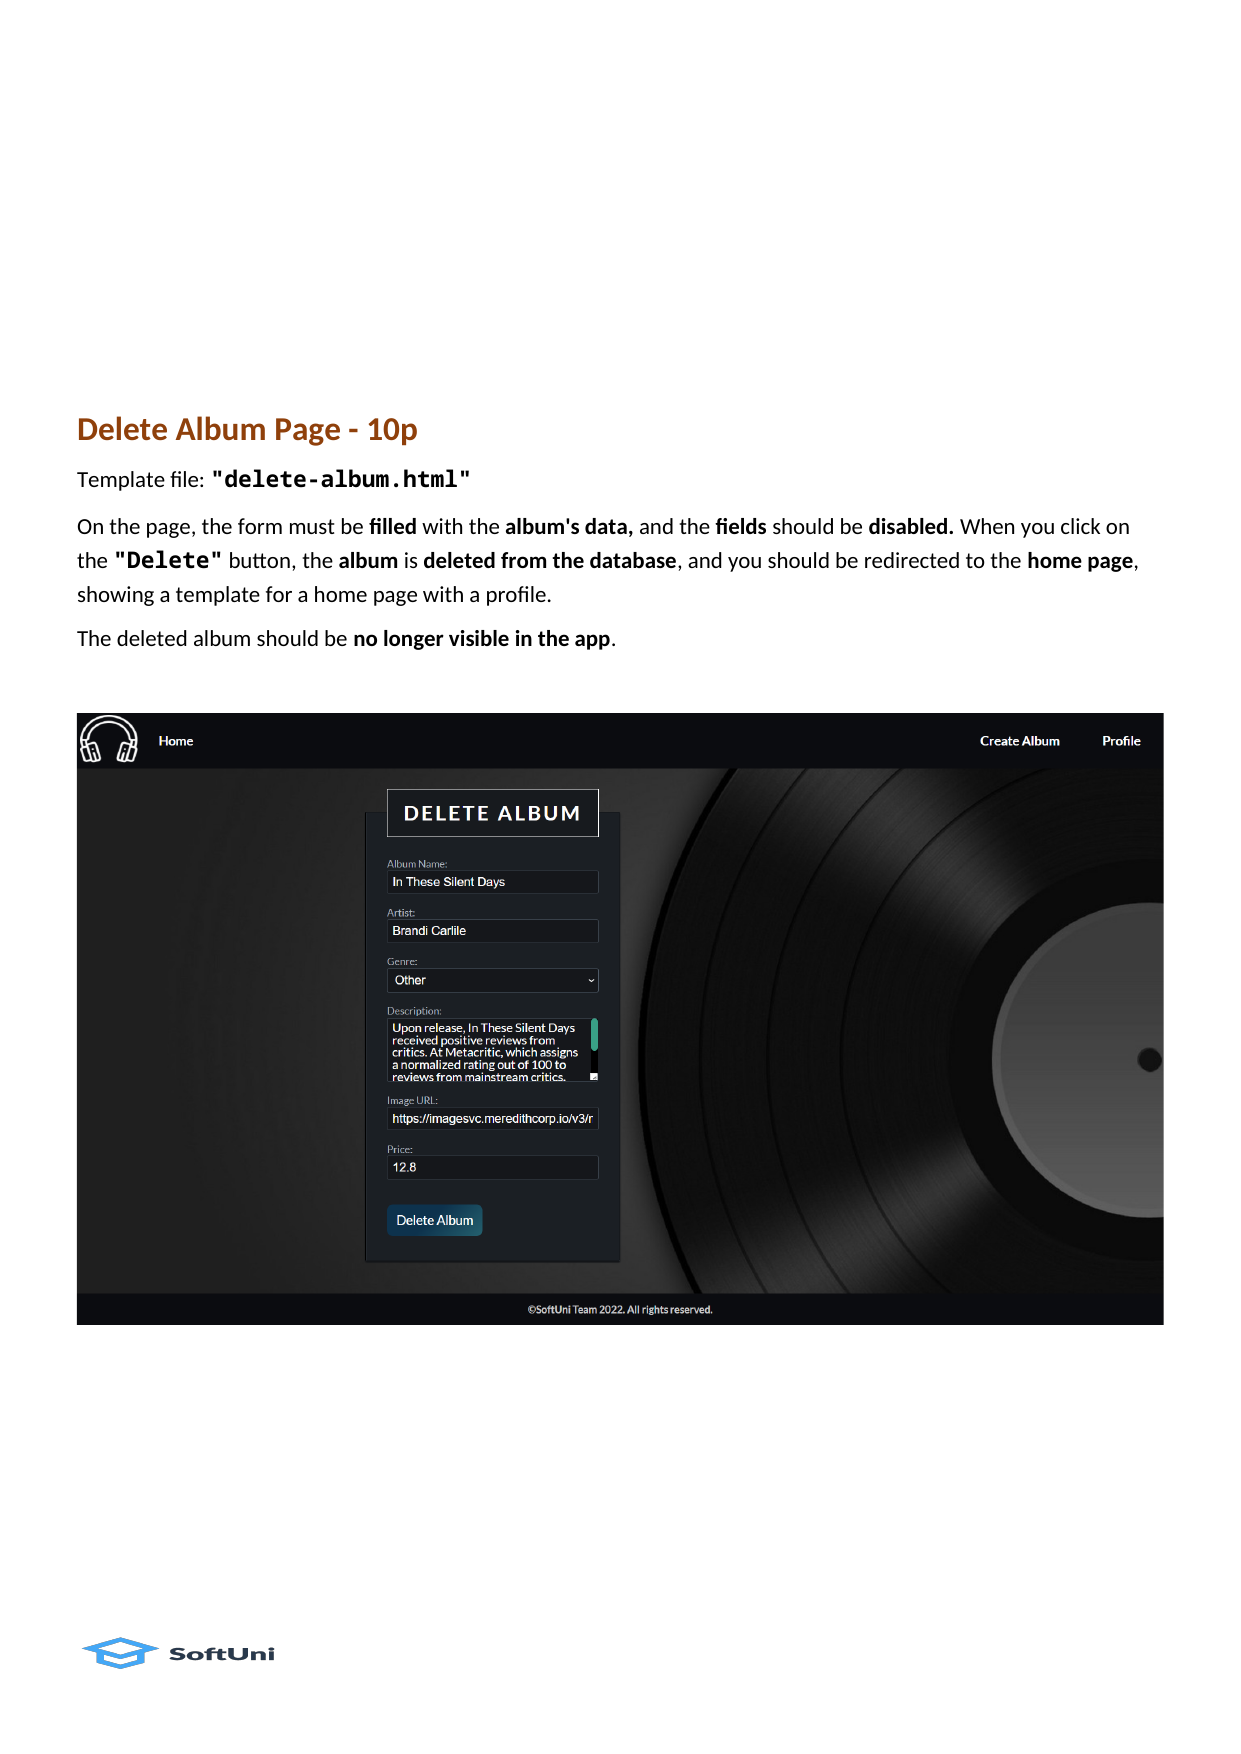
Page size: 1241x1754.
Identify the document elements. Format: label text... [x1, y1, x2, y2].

subtitle Delete Album Page - 10p [77, 408, 1163, 449]
picture [75, 1635, 281, 1672]
text On the page, the form must be filled with the album's data, and the fields should be disabled. When you click on the "Delete" button, the album is deleted from the database, and you should be redirected to the home page, showing a template for a home page with a profile. [77, 512, 1163, 608]
text Template file: "delete-album.html" [77, 463, 1163, 494]
text The deleted album should be no longer visible in the app. [77, 624, 1163, 653]
picture [76, 713, 1164, 1325]
